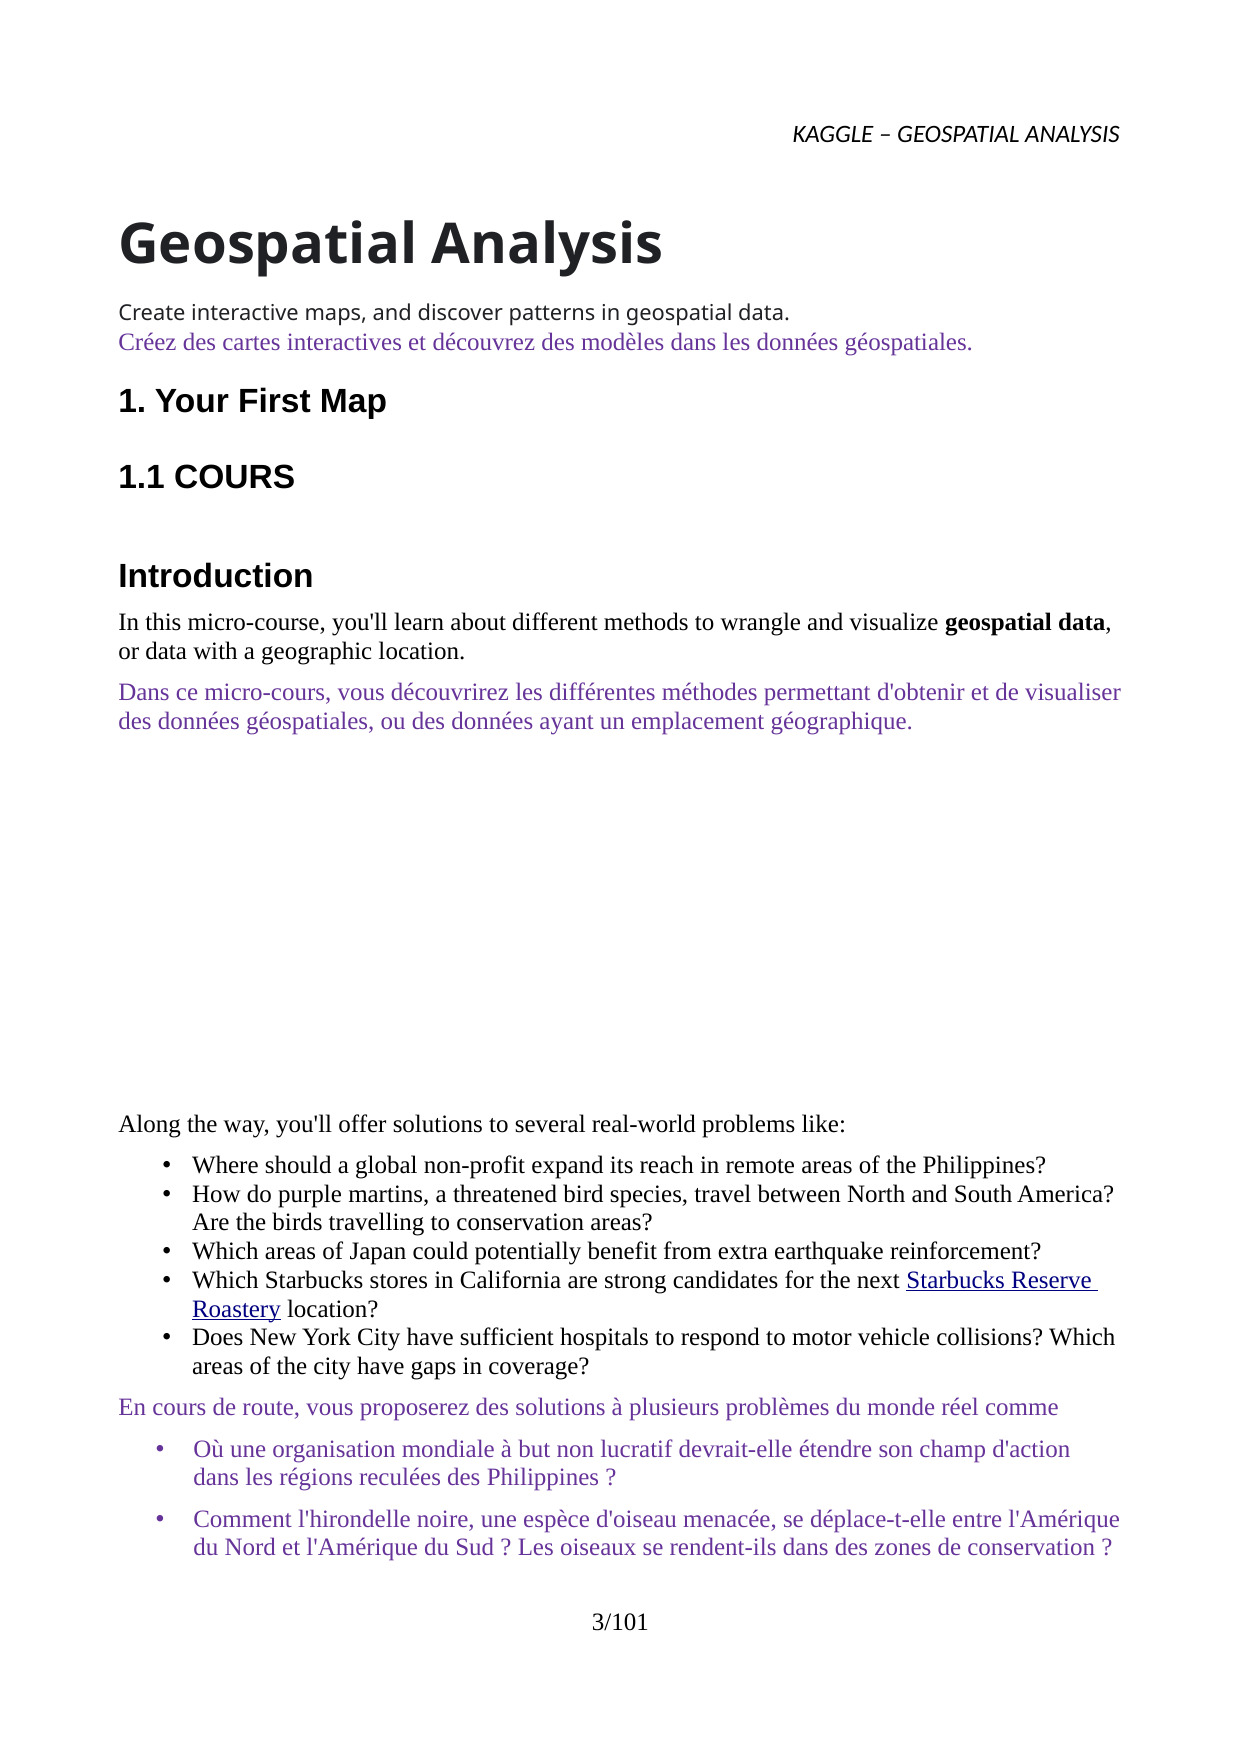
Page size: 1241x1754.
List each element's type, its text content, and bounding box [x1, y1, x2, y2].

text Dans ce micro-cours, vous découvrirez les différentes méthodes permettant d'obtenir et de visualiser des données géospatiales, ou des données ayant un emplacement géographique. [118, 677, 1122, 735]
text In this micro-course, you'll learn about different methods to wrangle and visualize geospatial data, or data with a geographic location. [118, 607, 1122, 665]
text En cours de route, vous proposerez des solutions à plusieurs problèmes du monde réel comme [118, 1392, 1122, 1421]
list Which Starbucks stores in California are strong candidates for the next Starbucks Reserve Roastery location? [162, 1265, 1122, 1322]
list How do purple martins, a threatened bird species, travel between North and South America? Are the birds travelling to conservation areas? [162, 1179, 1122, 1236]
subtitle 1.1 COURS [118, 457, 1122, 495]
text Créez des cartes interactives et découvrez des modèles dans les données géospatiales. [118, 327, 1095, 355]
subtitle Introduction [118, 556, 1122, 595]
text Create interactive maps, and discover patterns in geospatial data. [118, 292, 1122, 327]
text Along the way, you'll offer solutions to several real-world problems like: [118, 1109, 1122, 1137]
list Which areas of Japan could potentially benefit from extra earthquake reinforcement? [162, 1236, 1122, 1265]
list Where should a global non-profit expand its reach in remote areas of the Philippines? [162, 1150, 1122, 1179]
list Comment l'hirondelle noire, une espèce d'oiseau menacée, se déplace-t-elle entre l'Amérique du Nord et l'Amérique du Sud ? Les oiseaux se rendent-ils dans des zones de conservation ? [156, 1504, 1122, 1561]
subtitle Geospatial Analysis [118, 203, 1122, 280]
list Où une organisation mondiale à but non lucratif devrait-elle étendre son champ d'action dans les régions reculées des Philippines ? [156, 1434, 1122, 1491]
subtitle 1. Your First Map [118, 380, 1122, 419]
list Does New York City have sufficient hospitals to respond to motor vehicle collisions? Which areas of the city have gaps in coverage? [162, 1322, 1122, 1380]
